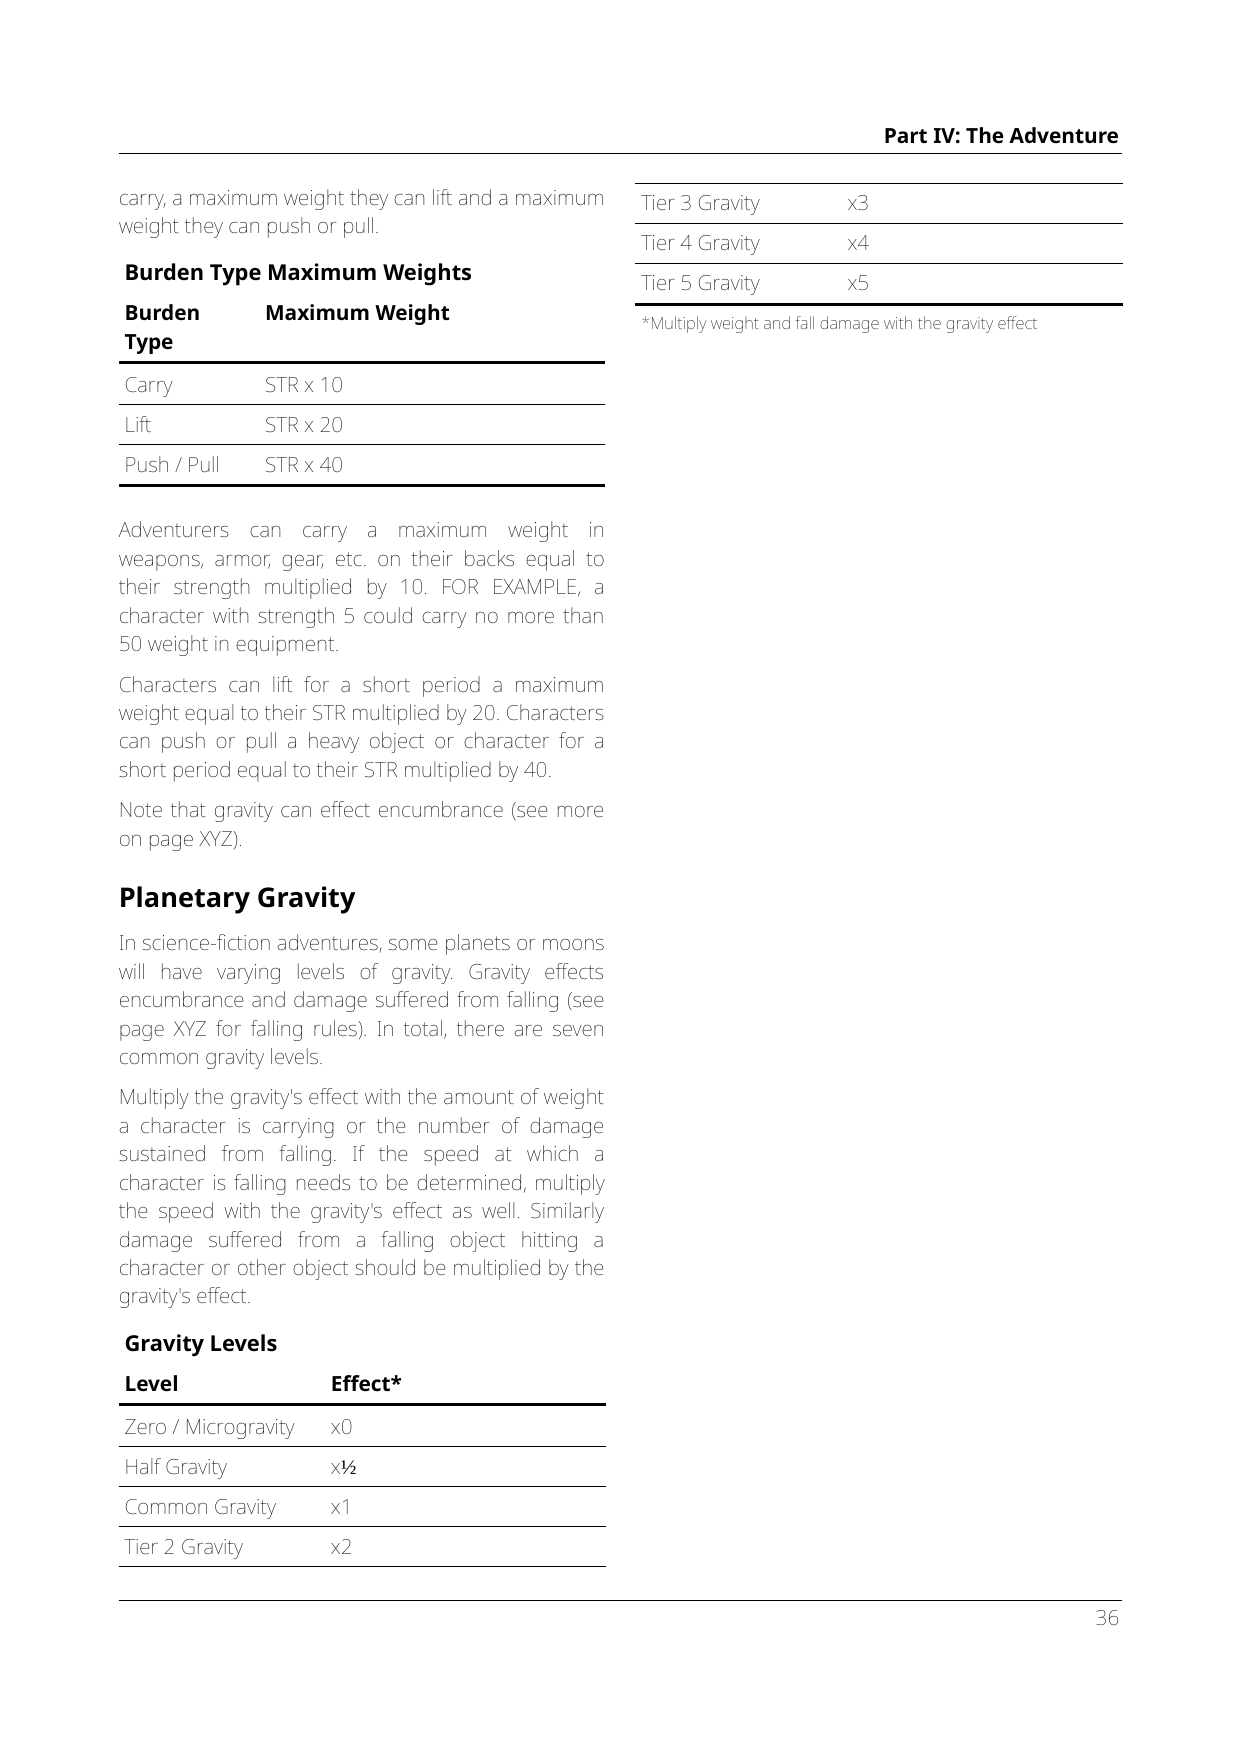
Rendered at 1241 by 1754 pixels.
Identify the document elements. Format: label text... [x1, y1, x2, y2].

table_cell Carry [119, 364, 259, 404]
table_cell Effect* [325, 1363, 606, 1403]
table_cell *Multiply weight and fall damage with the gravity effect [635, 306, 1123, 340]
text Note that gravity can effect encumbrance (see more on page XYZ). [118, 796, 605, 852]
table_cell STR x 40 [259, 445, 605, 484]
table_cell Common Gravity [119, 1487, 325, 1526]
table_cell Tier 2 Gravity [119, 1527, 325, 1566]
text Multiply the gravity's effect with the amount of weight a character is carrying or the number of damage sustained from falling. If the speed at which a character is falling needs to be determined, multiply the speed with the gravity's effect as well. Similarly damage suffered from a falling object hitting a character or other object should be multiplied by the gravity's effect. [118, 1082, 605, 1310]
table_cell x2 [325, 1527, 606, 1566]
table_cell Tier 5 Gravity [635, 264, 841, 303]
table_header Burden Type Maximum Weights [119, 251, 605, 293]
table_cell Burden Type [119, 293, 259, 361]
table_cell x3 [841, 184, 1123, 223]
text Characters can lift for a short period a maximum weight equal to their STR multiplied by 20. Characters can push or pull a heavy object or character for a short period equal to their STR multiplied by 40. [118, 670, 605, 783]
table_cell Push / Pull [119, 445, 259, 484]
table_cell Maximum Weight [259, 293, 605, 361]
table_cell Tier 3 Gravity [635, 184, 841, 223]
text Adventurers can carry a maximum weight in weapons, armor, gear, etc. on their backs equal to their strength multiplied by 10. FOR EXAMPLE, a character with strength 5 could carry no more than 50 weight in equipment. [118, 487, 605, 658]
table_cell Level [119, 1363, 325, 1403]
subtitle Planetary Gravity [118, 879, 605, 916]
text In science-fiction adventures, some planets or moons will have varying levels of gravity. Gravity effects encumbrance and damage suffered from falling (see page XYZ for falling rules). In total, there are seven common gravity levels. [118, 928, 605, 1071]
table_cell Zero / Microgravity [119, 1406, 325, 1446]
text carry, a maximum weight they can lift and a maximum weight they can push or pull. [118, 183, 605, 239]
table_cell x1 [325, 1487, 606, 1526]
table_cell x5 [841, 264, 1123, 303]
table_cell Tier 4 Gravity [635, 224, 841, 263]
table_cell x4 [841, 224, 1123, 263]
table_cell x½ [325, 1447, 606, 1486]
table_cell STR x 20 [259, 405, 605, 444]
table_cell Half Gravity [119, 1447, 325, 1486]
table_cell x0 [325, 1406, 606, 1446]
table_cell STR x 10 [259, 364, 605, 404]
table_cell Lift [119, 405, 259, 444]
table_header Gravity Levels [119, 1322, 606, 1363]
